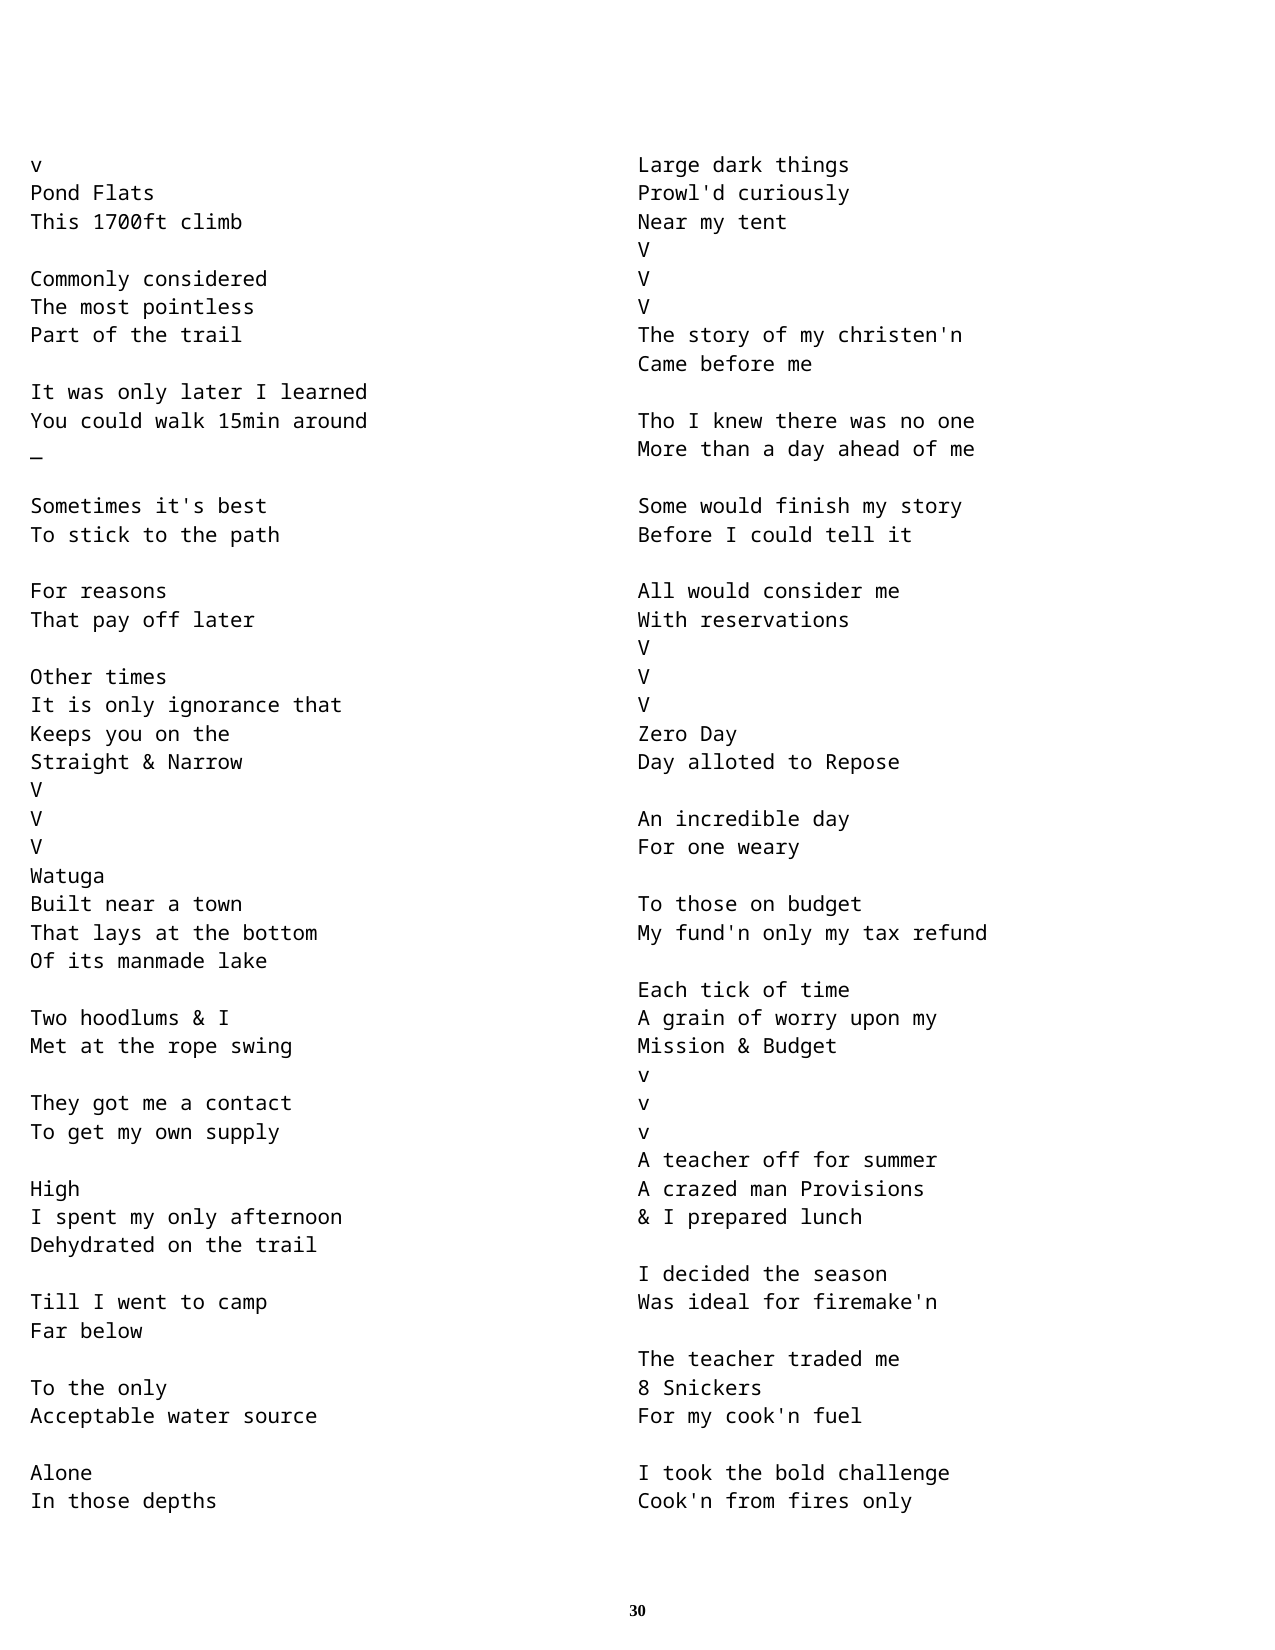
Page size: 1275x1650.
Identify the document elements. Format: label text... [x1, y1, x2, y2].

text My fund'n only my tax refund [637, 918, 1245, 946]
text Some would finish my story [637, 491, 1245, 520]
text Sometimes it's best [30, 491, 637, 520]
text Alone [30, 1458, 637, 1487]
text I took the bold challenge [637, 1458, 1245, 1487]
text Straight & Narrow [30, 747, 637, 776]
text Was ideal for firemake'n [637, 1287, 1245, 1316]
text V [637, 235, 1245, 264]
text Pond Flats [30, 178, 637, 207]
text To those on budget [637, 889, 1245, 918]
text V [30, 804, 637, 832]
text Prowl'd curiously [637, 178, 1245, 207]
text Near my tent [637, 207, 1245, 235]
text That pay off later [30, 605, 637, 633]
text V [637, 264, 1245, 292]
text _ [30, 434, 637, 463]
text More than a day ahead of me [637, 434, 1245, 463]
text It was only later I learned [30, 377, 637, 406]
text V [637, 292, 1245, 321]
text V [637, 633, 1245, 662]
text In those depths [30, 1487, 637, 1515]
text With reservations [637, 605, 1245, 633]
text V [30, 832, 637, 861]
text Built near a town [30, 889, 637, 918]
text I spent my only afternoon [30, 1202, 637, 1231]
text High [30, 1174, 637, 1202]
text & I prepared lunch [637, 1202, 1245, 1231]
text Day alloted to Repose [637, 747, 1245, 776]
text Each tick of time [637, 975, 1245, 1003]
text Till I went to camp [30, 1287, 637, 1316]
text Large dark things [637, 150, 1245, 178]
text For reasons [30, 577, 637, 605]
text Two hoodlums & I [30, 1003, 637, 1032]
text Far below [30, 1316, 637, 1344]
text v [637, 1088, 1245, 1117]
text Before I could tell it [637, 520, 1245, 548]
text The teacher traded me [637, 1344, 1245, 1373]
text Part of the trail [30, 321, 637, 349]
text To stick to the path [30, 520, 637, 548]
text V [637, 690, 1245, 719]
text To the only [30, 1373, 637, 1401]
text v [30, 150, 637, 178]
text For one weary [637, 832, 1245, 861]
text To get my own supply [30, 1117, 637, 1145]
text Other times [30, 662, 637, 690]
text The story of my christen'n [637, 321, 1245, 349]
text Met at the rope swing [30, 1032, 637, 1060]
text Commonly considered [30, 264, 637, 292]
text v [637, 1060, 1245, 1088]
text Zero Day [637, 719, 1245, 747]
text Dehydrated on the trail [30, 1231, 637, 1259]
text They got me a contact [30, 1088, 637, 1117]
text Acceptable water source [30, 1401, 637, 1430]
text A grain of worry upon my [637, 1003, 1245, 1032]
text Watuga [30, 861, 637, 889]
text All would consider me [637, 577, 1245, 605]
text It is only ignorance that [30, 690, 637, 719]
text V [30, 776, 637, 804]
text The most pointless [30, 292, 637, 321]
text An incredible day [637, 804, 1245, 832]
text Tho I knew there was no one [637, 406, 1245, 434]
text Mission & Budget [637, 1032, 1245, 1060]
text You could walk 15min around [30, 406, 637, 434]
text Keeps you on the [30, 719, 637, 747]
text A teacher off for summer [637, 1145, 1245, 1174]
text I decided the season [637, 1259, 1245, 1287]
text 8 Snickers [637, 1373, 1245, 1401]
text Cook'n from fires only [637, 1487, 1245, 1515]
text v [637, 1117, 1245, 1145]
text V [637, 662, 1245, 690]
text That lays at the bottom [30, 918, 637, 946]
text Came before me [637, 349, 1245, 377]
text A crazed man Provisions [637, 1174, 1245, 1202]
text This 1700ft climb [30, 207, 637, 235]
text For my cook'n fuel [637, 1401, 1245, 1430]
text Of its manmade lake [30, 946, 637, 975]
